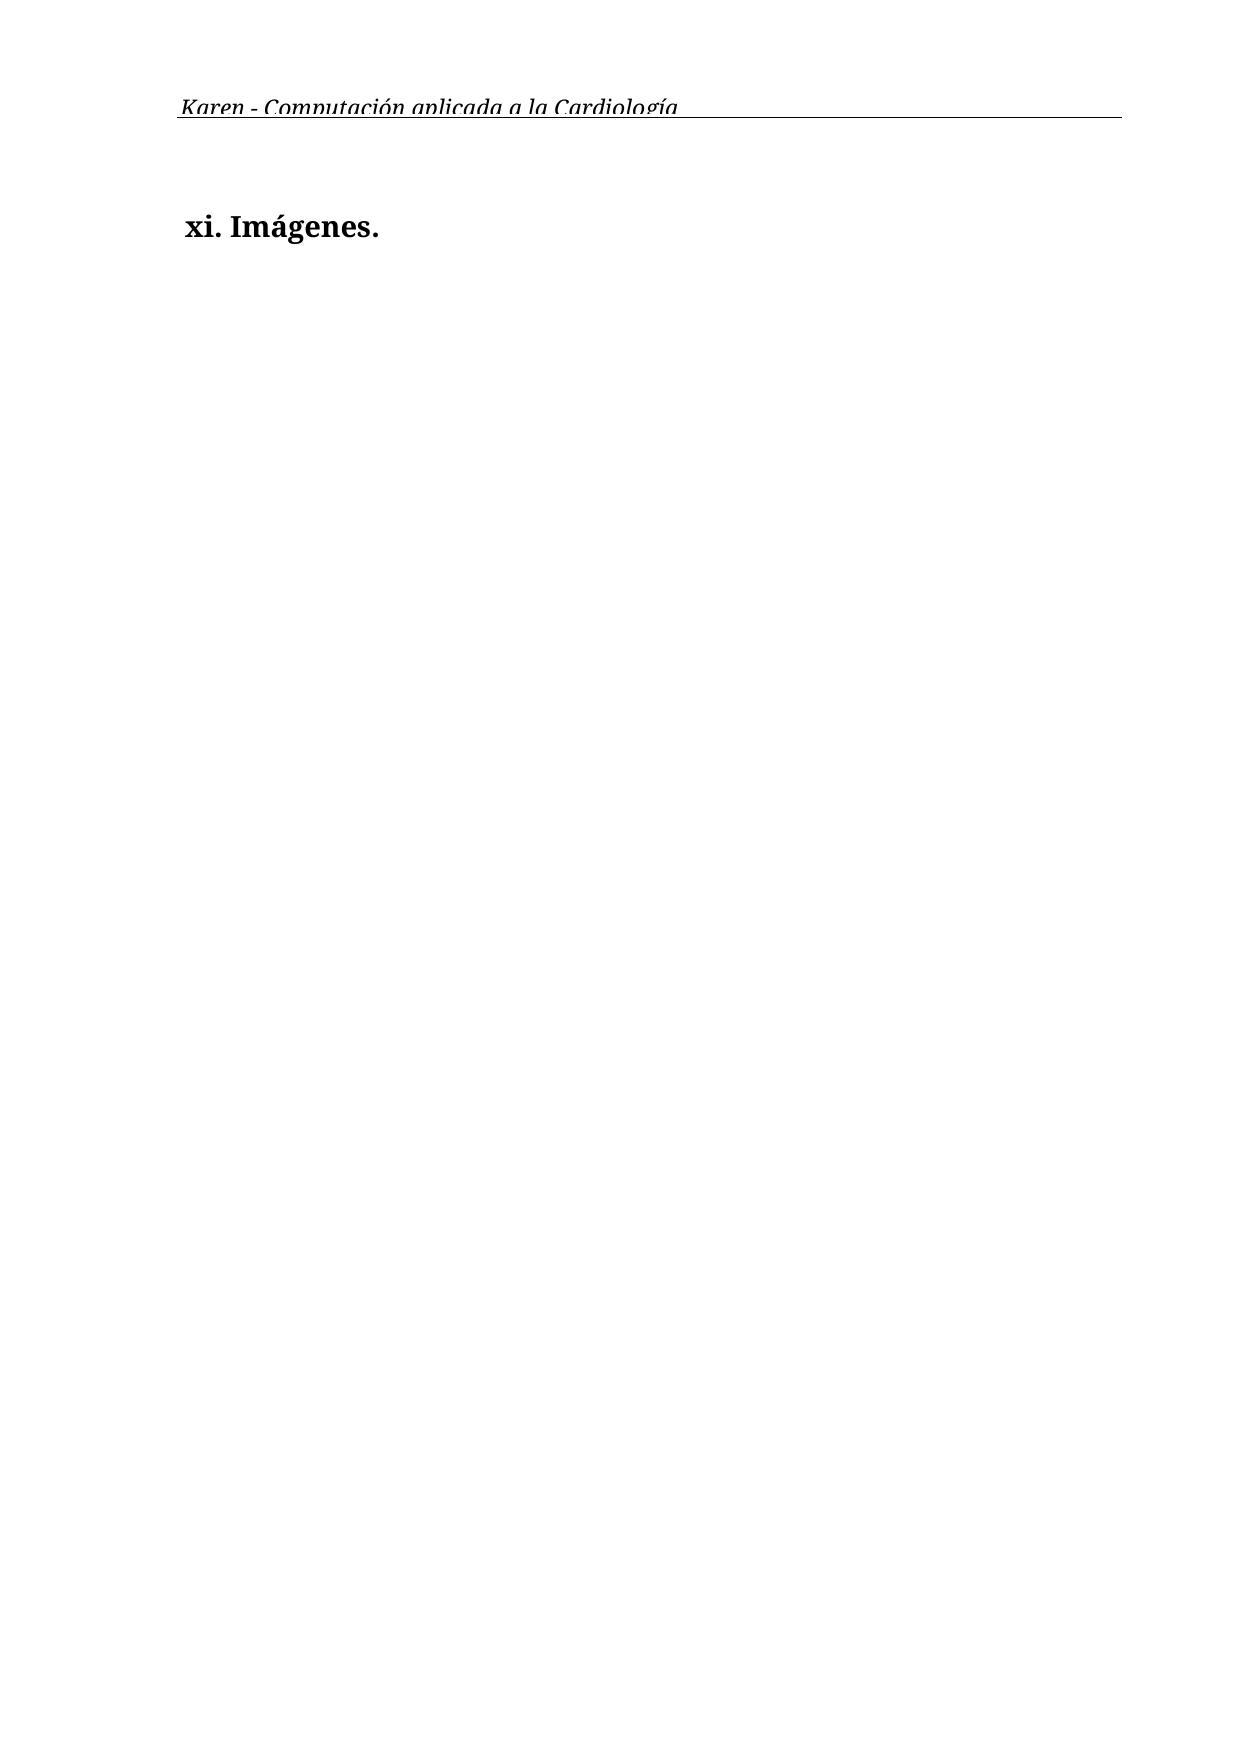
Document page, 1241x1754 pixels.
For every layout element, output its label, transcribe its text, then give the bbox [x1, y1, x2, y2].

list Imágenes. [177, 207, 1122, 246]
